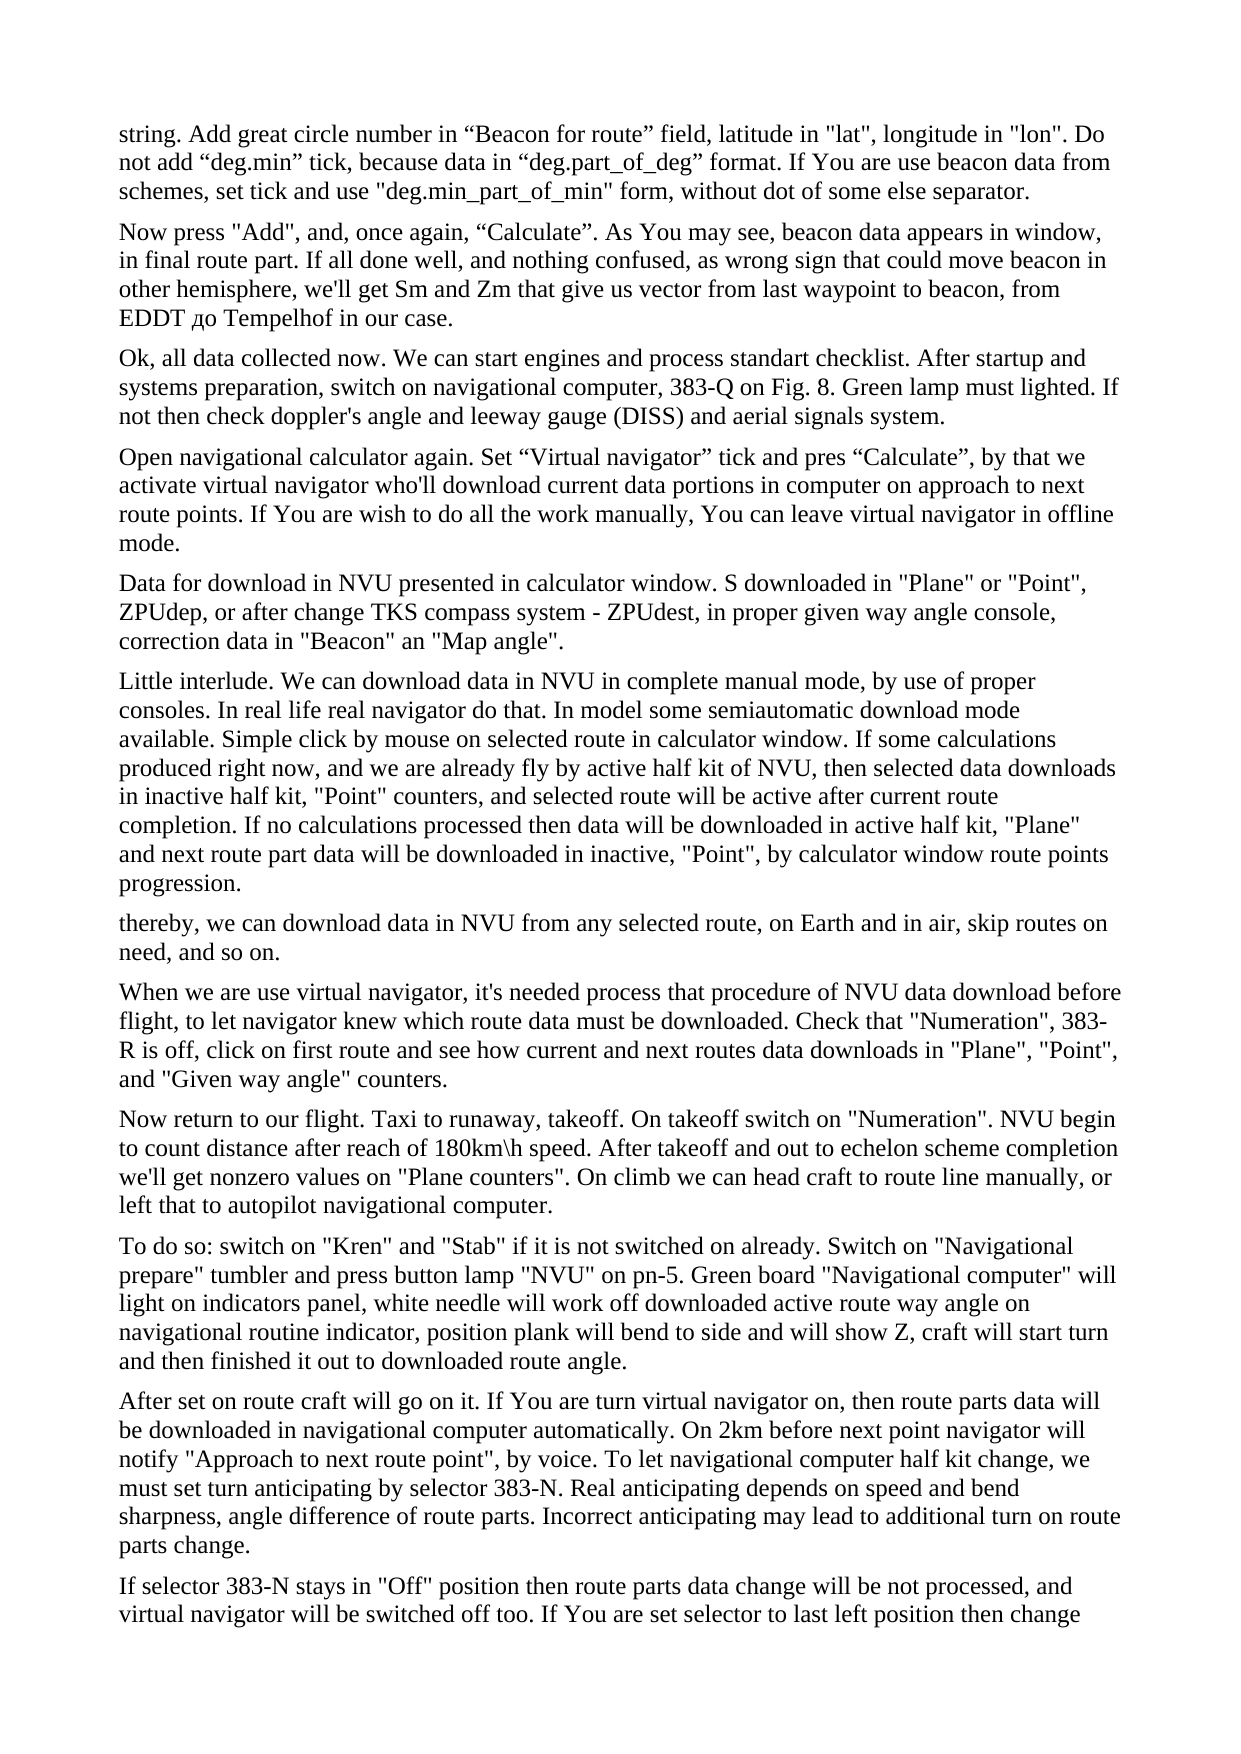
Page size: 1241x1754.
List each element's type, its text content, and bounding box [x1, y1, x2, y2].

text Ok, all data collected now. We can start engines and process standart checklist. After startup and systems preparation, switch on navigational computer, 383-Q on Fig. 8. Green lamp must lighted. If not then check doppler's angle and leeway gauge (DISS) and aerial signals system. [119, 343, 1122, 430]
text Now press "Add", and, once again, “Calculate”. As You may see, beacon data appears in window, in final route part. If all done well, and nothing confused, as wrong sign that could move beacon in other hemisphere, we'll get Sm and Zm that give us vector from last waypoint to beacon, from EDDT до Tempelhof in our case. [119, 217, 1122, 332]
text Little interlude. We can download data in NVU in complete manual mode, by use of proper consoles. In real life real navigator do that. In model some semiautomatic download mode available. Simple click by mouse on selected route in calculator window. If some calculations produced right now, and we are already fly by active half kit of NVU, then selected data downloads in inactive half kit, "Point" counters, and selected route will be active after current route completion. If no calculations processed then data will be downloaded in active half kit, "Plane" and next route part data will be downloaded in inactive, "Point", by calculator window route points progression. [119, 666, 1122, 896]
text thereby, we can download data in NVU from any selected route, on Earth and in air, skip routes on need, and so on. [119, 908, 1122, 966]
text Data for download in NVU presented in calculator window. S downloaded in "Plane" or "Point", ZPUdep, or after change TKS compass system - ZPUdest, in proper given way angle console, correction data in "Beacon" an "Map angle". [119, 568, 1122, 654]
text If selector 383-N stays in "Off" position then route parts data change will be not processed, and virtual navigator will be switched off too. If You are set selector to last left position then change [119, 1571, 1122, 1628]
text To do so: switch on "Kren" and "Stab" if it is not switched on already. Switch on "Navigational prepare" tumbler and press button lamp "NVU" on pn-5. Green board "Navigational computer" will light on indicators panel, white needle will work off downloaded active route way angle on navigational routine indicator, position plank will bend to side and will show Z, craft will start turn and then finished it out to downloaded route angle. [119, 1231, 1122, 1375]
text When we are use virtual navigator, it's needed process that procedure of NVU data download before flight, to let navigator knew which route data must be downloaded. Check that "Numeration", 383-R is off, click on first route and see how current and next routes data downloads in "Plane", "Point", and "Given way angle" counters. [119, 977, 1122, 1092]
text Open navigational calculator again. Set “Virtual navigator” tick and pres “Calculate”, by that we activate virtual navigator who'll download current data portions in computer on approach to next route points. If You are wish to do all the work manually, You can leave virtual navigator in offline mode. [119, 442, 1122, 557]
text After set on route craft will go on it. If You are turn virtual navigator on, then route parts data will be downloaded in navigational computer automatically. On 2km before next point navigator will notify "Approach to next route point", by voice. To let navigational computer half kit change, we must set turn anticipating by selector 383-N. Real anticipating depends on speed and bend sharpness, angle difference of route parts. Incorrect anticipating may lead to additional turn on route parts change. [119, 1386, 1122, 1559]
text Now return to our flight. Taxi to runaway, takeoff. On takeoff switch on "Numeration". NVU begin to count distance after reach of 180km\h speed. After takeoff and out to echelon scheme completion we'll get nonzero values on "Plane counters". On climb we can head craft to route line manually, or left that to autopilot navigational computer. [119, 1104, 1122, 1219]
text string. Add great circle number in “Beacon for route” field, latitude in "lat", longitude in "lon". Do not add “deg.min” tick, because data in “deg.part_of_deg” format. If You are use beacon data from schemes, set tick and use "deg.min_part_of_min" form, without dot of some else separator. [119, 119, 1122, 205]
